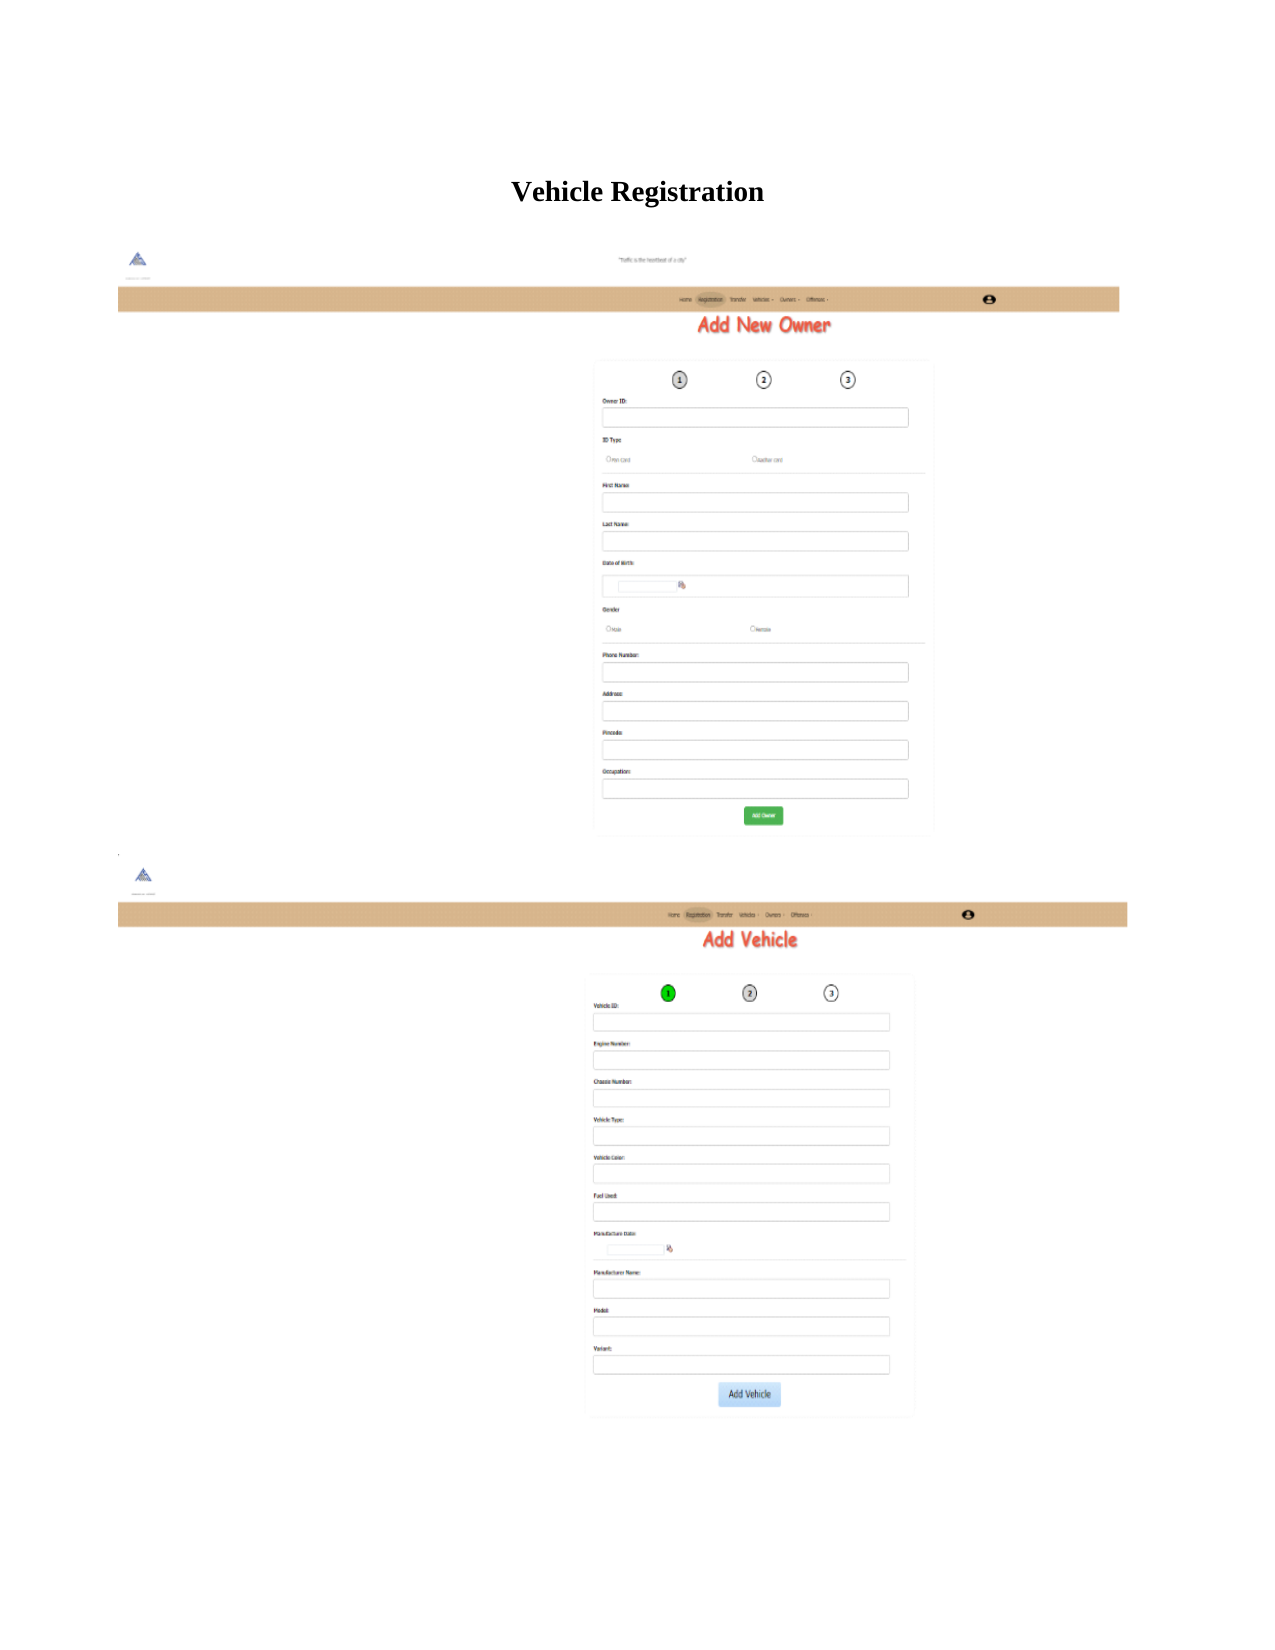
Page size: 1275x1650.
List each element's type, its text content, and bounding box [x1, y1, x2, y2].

text Vehicle Registration [118, 174, 1157, 208]
